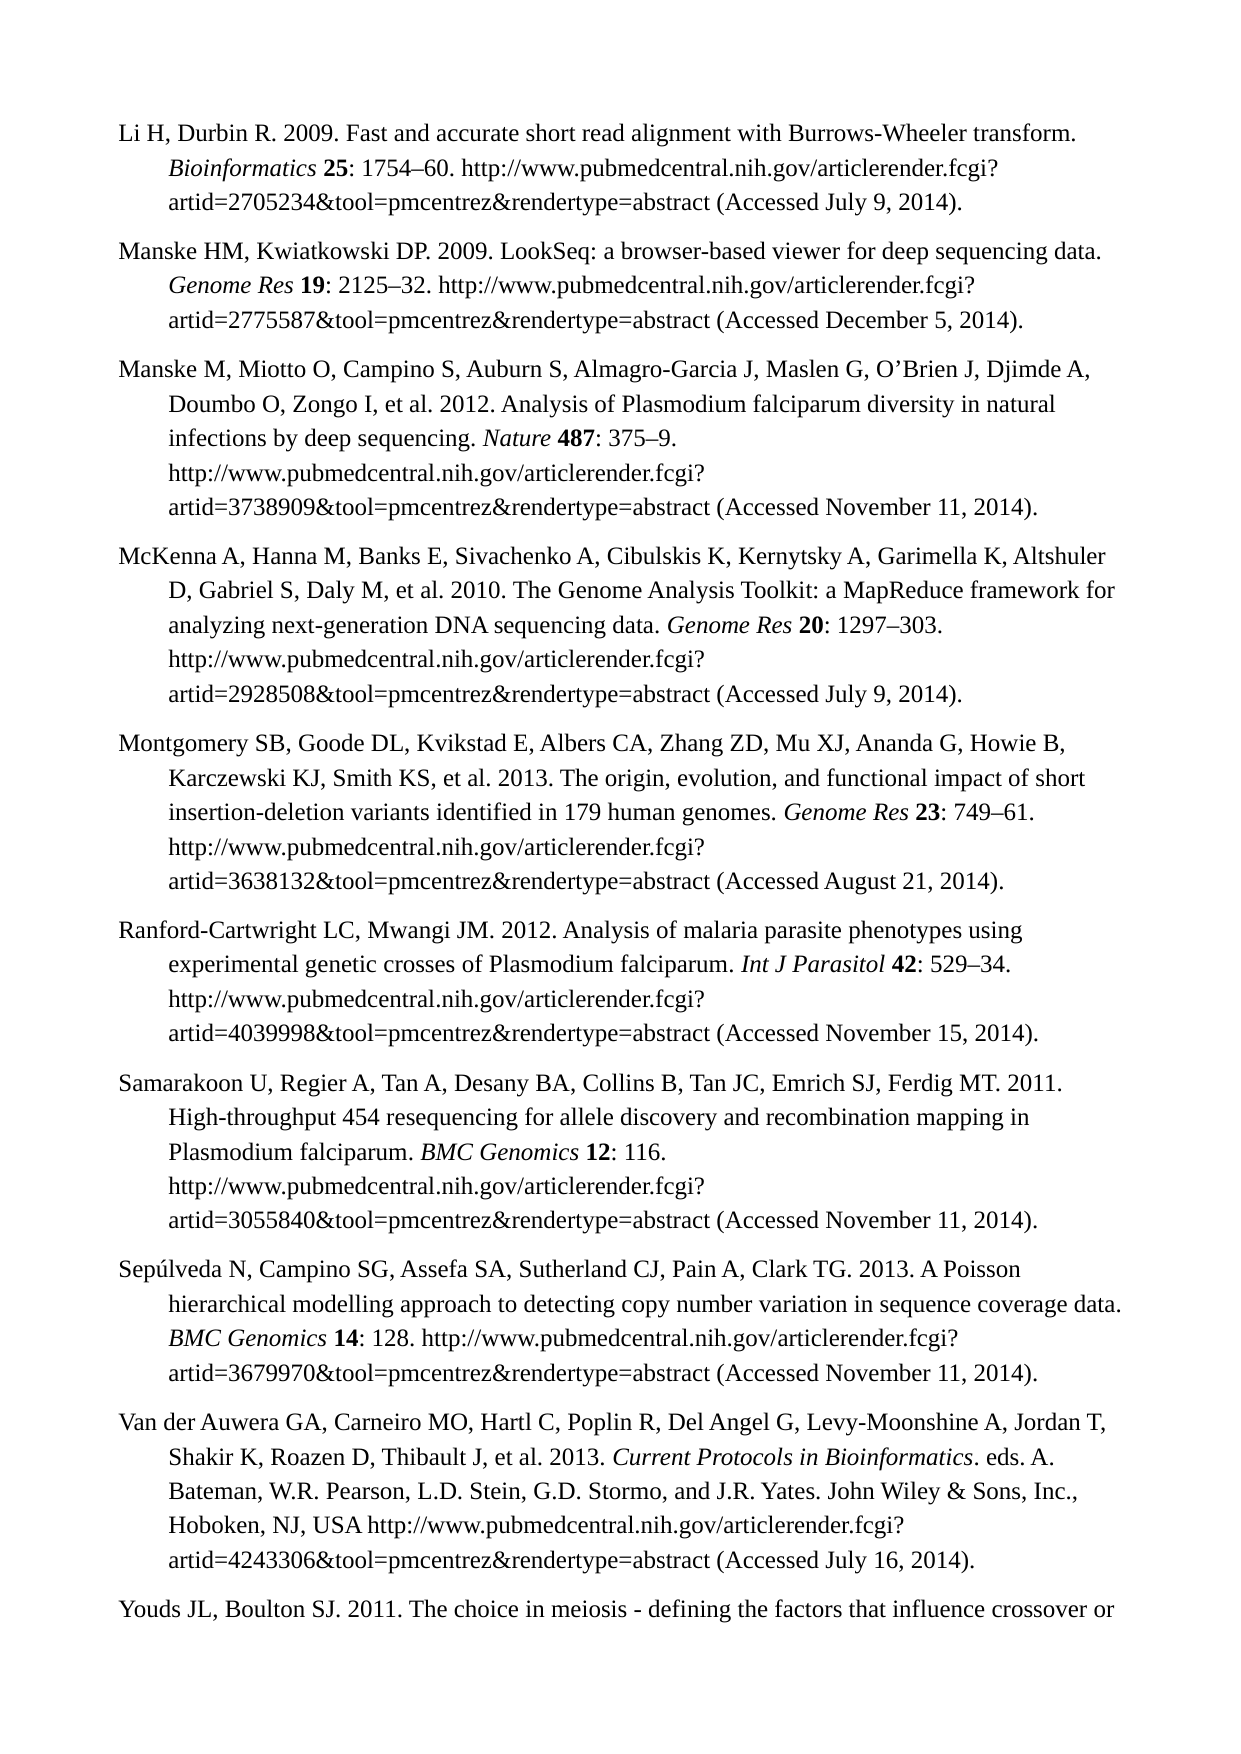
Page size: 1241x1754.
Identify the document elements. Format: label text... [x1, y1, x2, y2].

text Montgomery SB, Goode DL, Kvikstad E, Albers CA, Zhang ZD, Mu XJ, Ananda G, Howie B, Karczewski KJ, Smith KS, et al. 2013. The origin, evolution, and functional impact of short insertion-deletion variants identified in 179 human genomes. Genome Res 23: 749–61. http://www.pubmedcentral.nih.gov/articlerender.fcgi?artid=3638132&tool=pmcentrez&rendertype=abstract (Accessed August 21, 2014). [118, 728, 1122, 895]
text Manske HM, Kwiatkowski DP. 2009. LookSeq: a browser-based viewer for deep sequencing data. Genome Res 19: 2125–32. http://www.pubmedcentral.nih.gov/articlerender.fcgi?artid=2775587&tool=pmcentrez&rendertype=abstract (Accessed December 5, 2014). [118, 236, 1122, 334]
text Van der Auwera GA, Carneiro MO, Hartl C, Poplin R, Del Angel G, Levy-Moonshine A, Jordan T, Shakir K, Roazen D, Thibault J, et al. 2013. Current Protocols in Bioinformatics. eds. A. Bateman, W.R. Pearson, L.D. Stein, G.D. Stormo, and J.R. Yates. John Wiley & Sons, Inc., Hoboken, NJ, USA http://www.pubmedcentral.nih.gov/articlerender.fcgi?artid=4243306&tool=pmcentrez&rendertype=abstract (Accessed July 16, 2014). [118, 1407, 1122, 1574]
text Manske M, Miotto O, Campino S, Auburn S, Almagro-Garcia J, Maslen G, O’Brien J, Djimde A, Doumbo O, Zongo I, et al. 2012. Analysis of Plasmodium falciparum diversity in natural infections by deep sequencing. Nature 487: 375–9. http://www.pubmedcentral.nih.gov/articlerender.fcgi?artid=3738909&tool=pmcentrez&rendertype=abstract (Accessed November 11, 2014). [118, 354, 1122, 521]
text Ranford-Cartwright LC, Mwangi JM. 2012. Analysis of malaria parasite phenotypes using experimental genetic crosses of Plasmodium falciparum. Int J Parasitol 42: 529–34. http://www.pubmedcentral.nih.gov/articlerender.fcgi?artid=4039998&tool=pmcentrez&rendertype=abstract (Accessed November 15, 2014). [118, 915, 1122, 1047]
text Li H, Durbin R. 2009. Fast and accurate short read alignment with Burrows-Wheeler transform. Bioinformatics 25: 1754–60. http://www.pubmedcentral.nih.gov/articlerender.fcgi?artid=2705234&tool=pmcentrez&rendertype=abstract (Accessed July 9, 2014). [118, 118, 1122, 216]
text Sepúlveda N, Campino SG, Assefa SA, Sutherland CJ, Pain A, Clark TG. 2013. A Poisson hierarchical modelling approach to detecting copy number variation in sequence coverage data. BMC Genomics 14: 128. http://www.pubmedcentral.nih.gov/articlerender.fcgi?artid=3679970&tool=pmcentrez&rendertype=abstract (Accessed November 11, 2014). [118, 1254, 1122, 1387]
text Samarakoon U, Regier A, Tan A, Desany BA, Collins B, Tan JC, Emrich SJ, Ferdig MT. 2011. High-throughput 454 resequencing for allele discovery and recombination mapping in Plasmodium falciparum. BMC Genomics 12: 116. http://www.pubmedcentral.nih.gov/articlerender.fcgi?artid=3055840&tool=pmcentrez&rendertype=abstract (Accessed November 11, 2014). [118, 1068, 1122, 1234]
text Youds JL, Boulton SJ. 2011. The choice in meiosis - defining the factors that influence crossover or [118, 1594, 1122, 1623]
text McKenna A, Hanna M, Banks E, Sivachenko A, Cibulskis K, Kernytsky A, Garimella K, Altshuler D, Gabriel S, Daly M, et al. 2010. The Genome Analysis Toolkit: a MapReduce framework for analyzing next-generation DNA sequencing data. Genome Res 20: 1297–303. http://www.pubmedcentral.nih.gov/articlerender.fcgi?artid=2928508&tool=pmcentrez&rendertype=abstract (Accessed July 9, 2014). [118, 541, 1122, 708]
